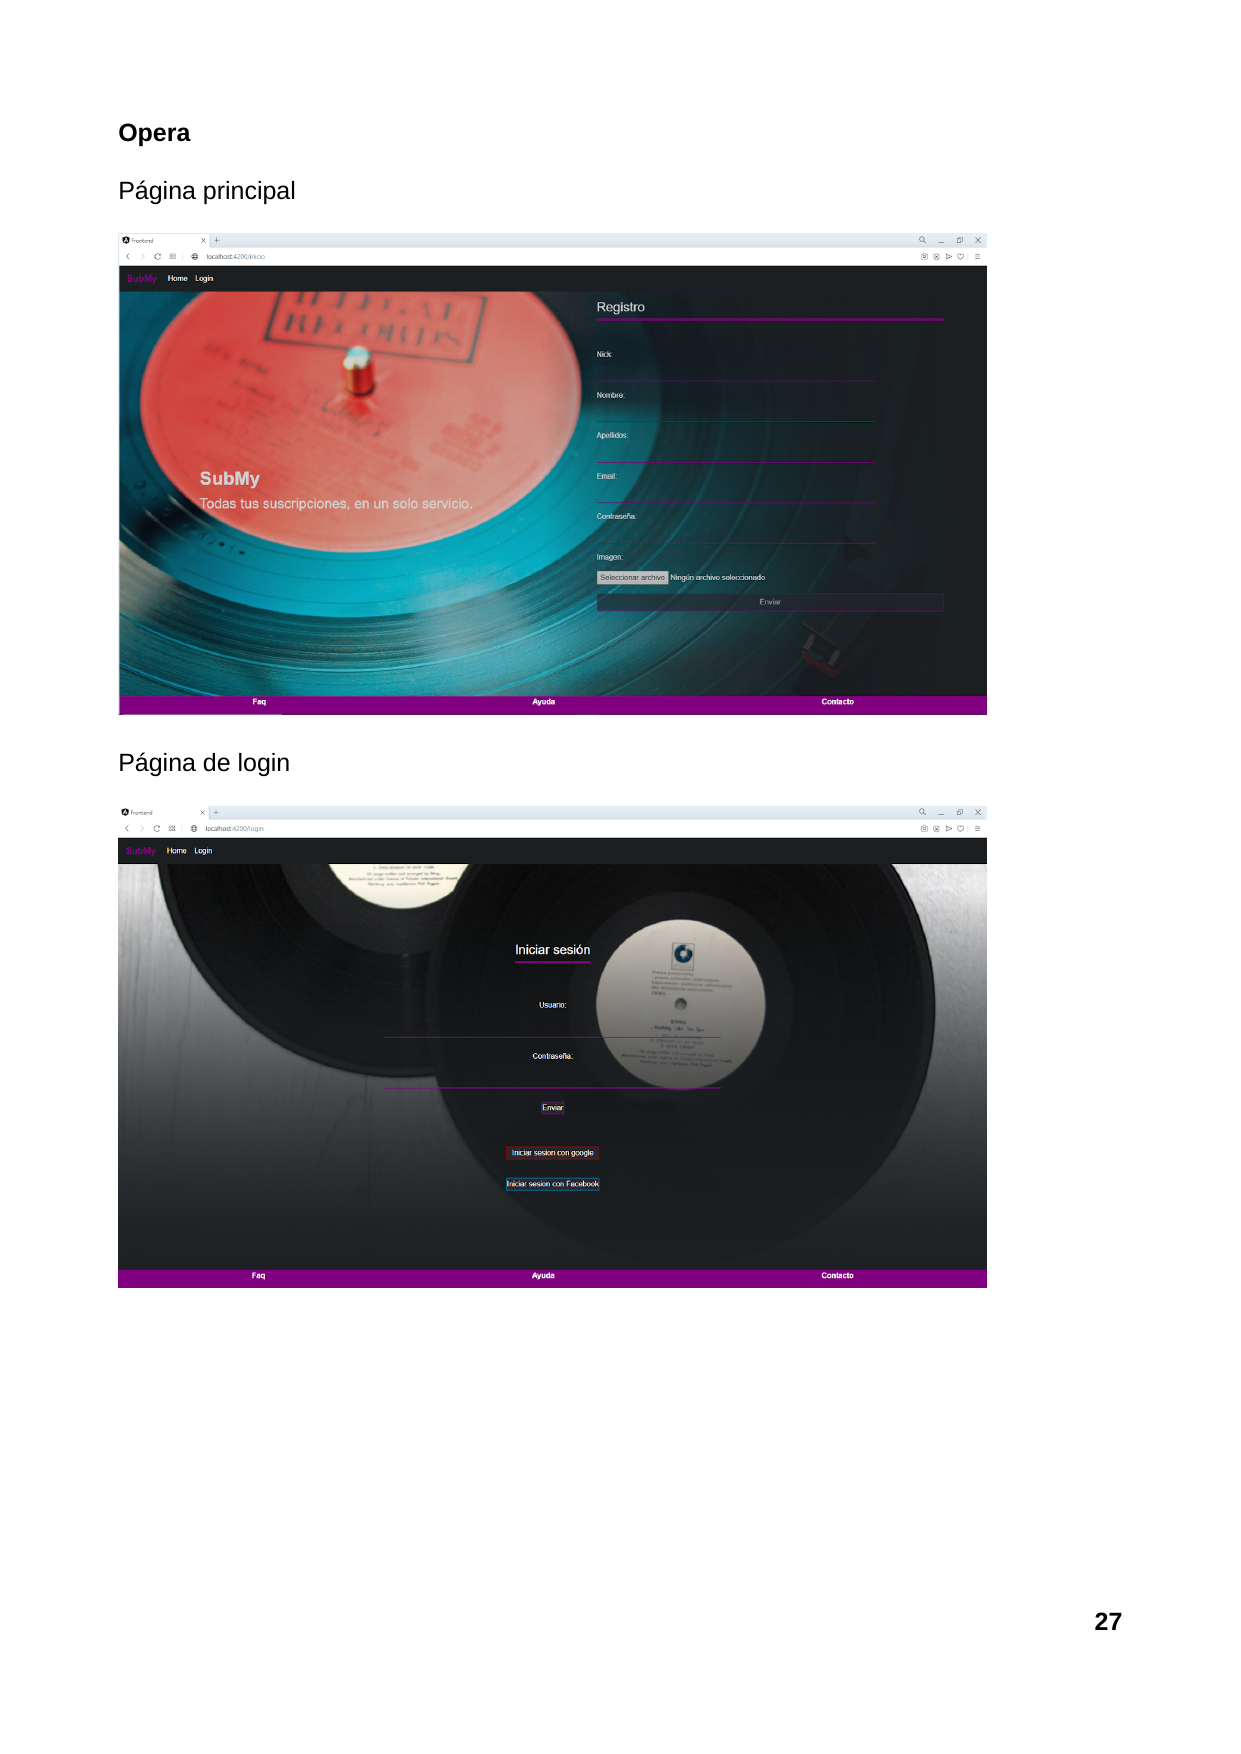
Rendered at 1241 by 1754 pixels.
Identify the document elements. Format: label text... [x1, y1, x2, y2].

picture [118, 233, 987, 715]
text Opera [118, 118, 1122, 147]
text Página principal [118, 176, 1122, 204]
text Página de login [118, 748, 1122, 777]
picture [118, 806, 987, 1288]
